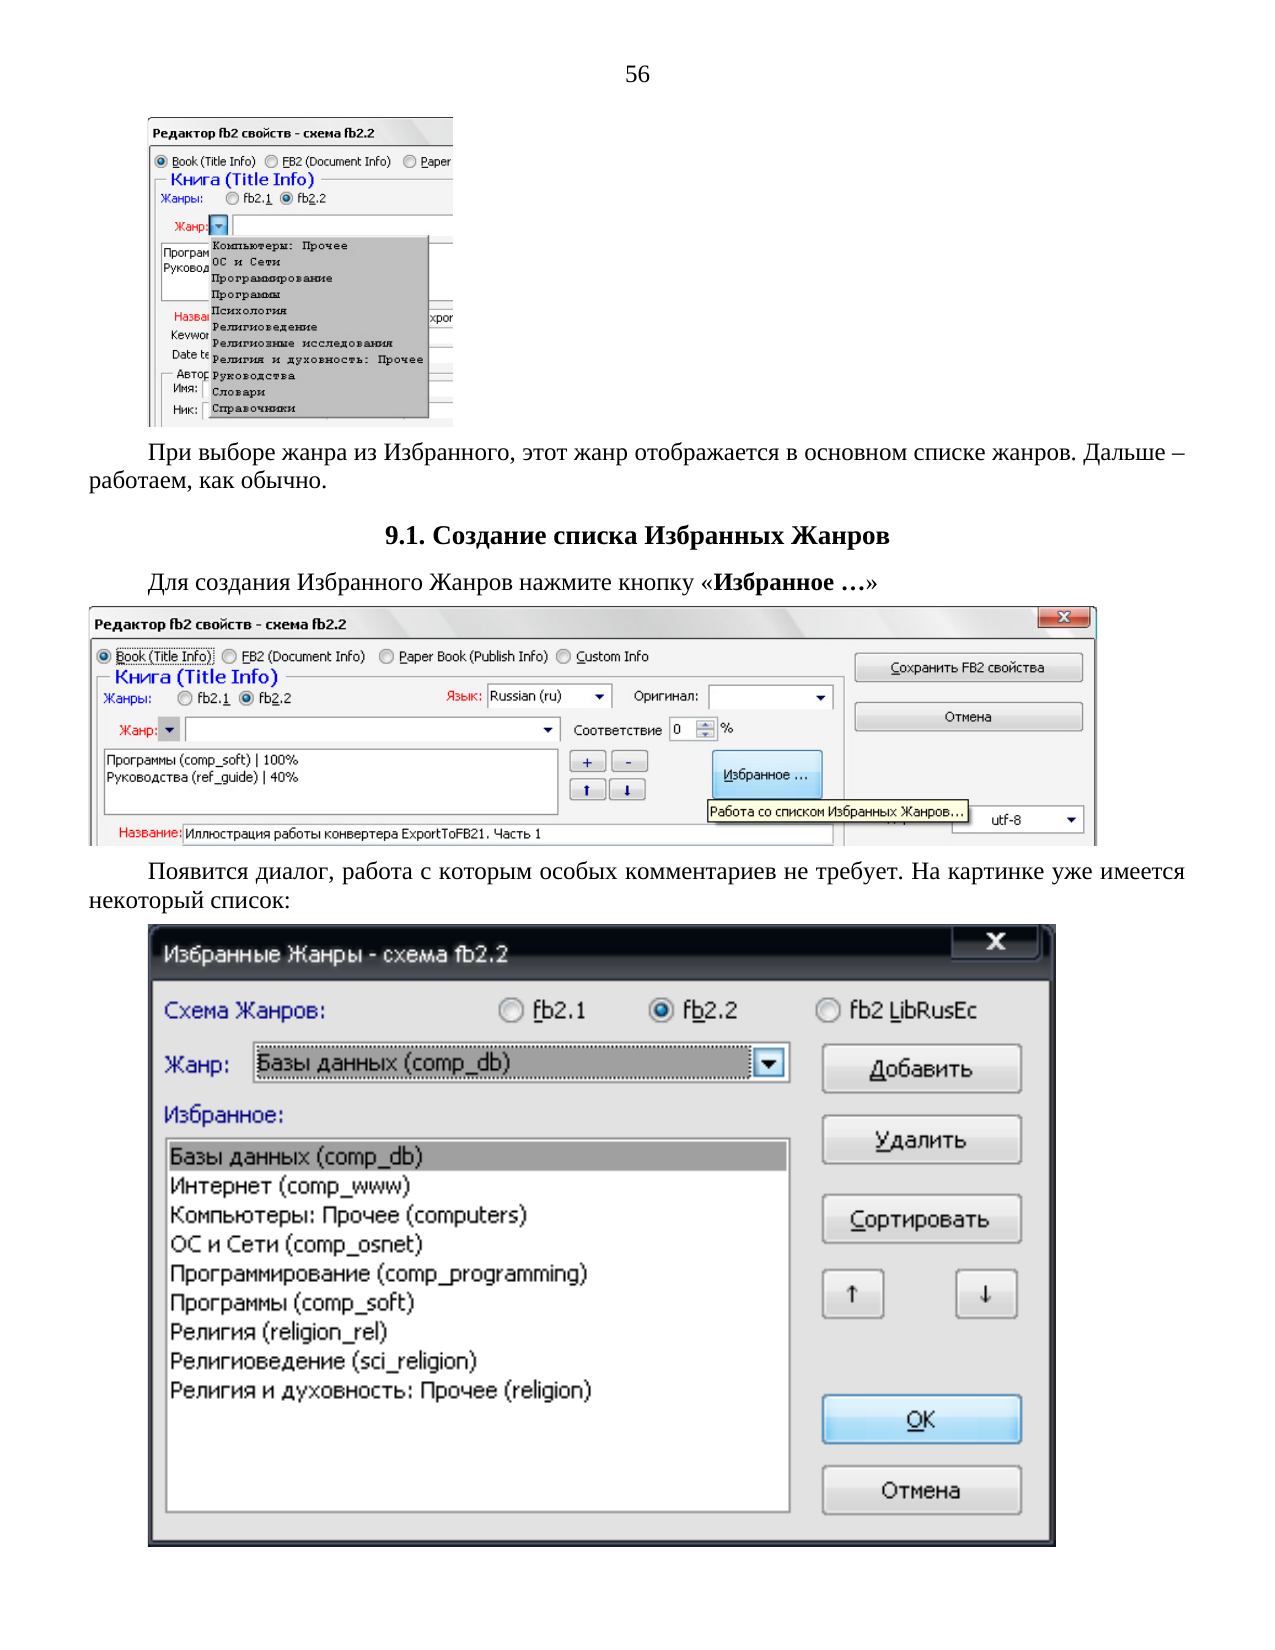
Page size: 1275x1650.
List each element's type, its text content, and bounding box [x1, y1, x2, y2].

picture [147, 117, 453, 427]
picture [88, 606, 1098, 846]
text Появится диалог, работа с которым особых комментариев не требует. На картинке уже имеется некоторый список: [89, 856, 1186, 913]
picture [147, 924, 1056, 1547]
text Для создания Избранного Жанров нажмите кнопку «Избранное …» [89, 567, 1186, 596]
text При выборе жанра из Избранного, этот жанр отображается в основном списке жанров. Дальше – работаем, как обычно. [89, 437, 1186, 494]
subtitle 9.1. Создание списка Избранных Жанров [89, 519, 1186, 551]
